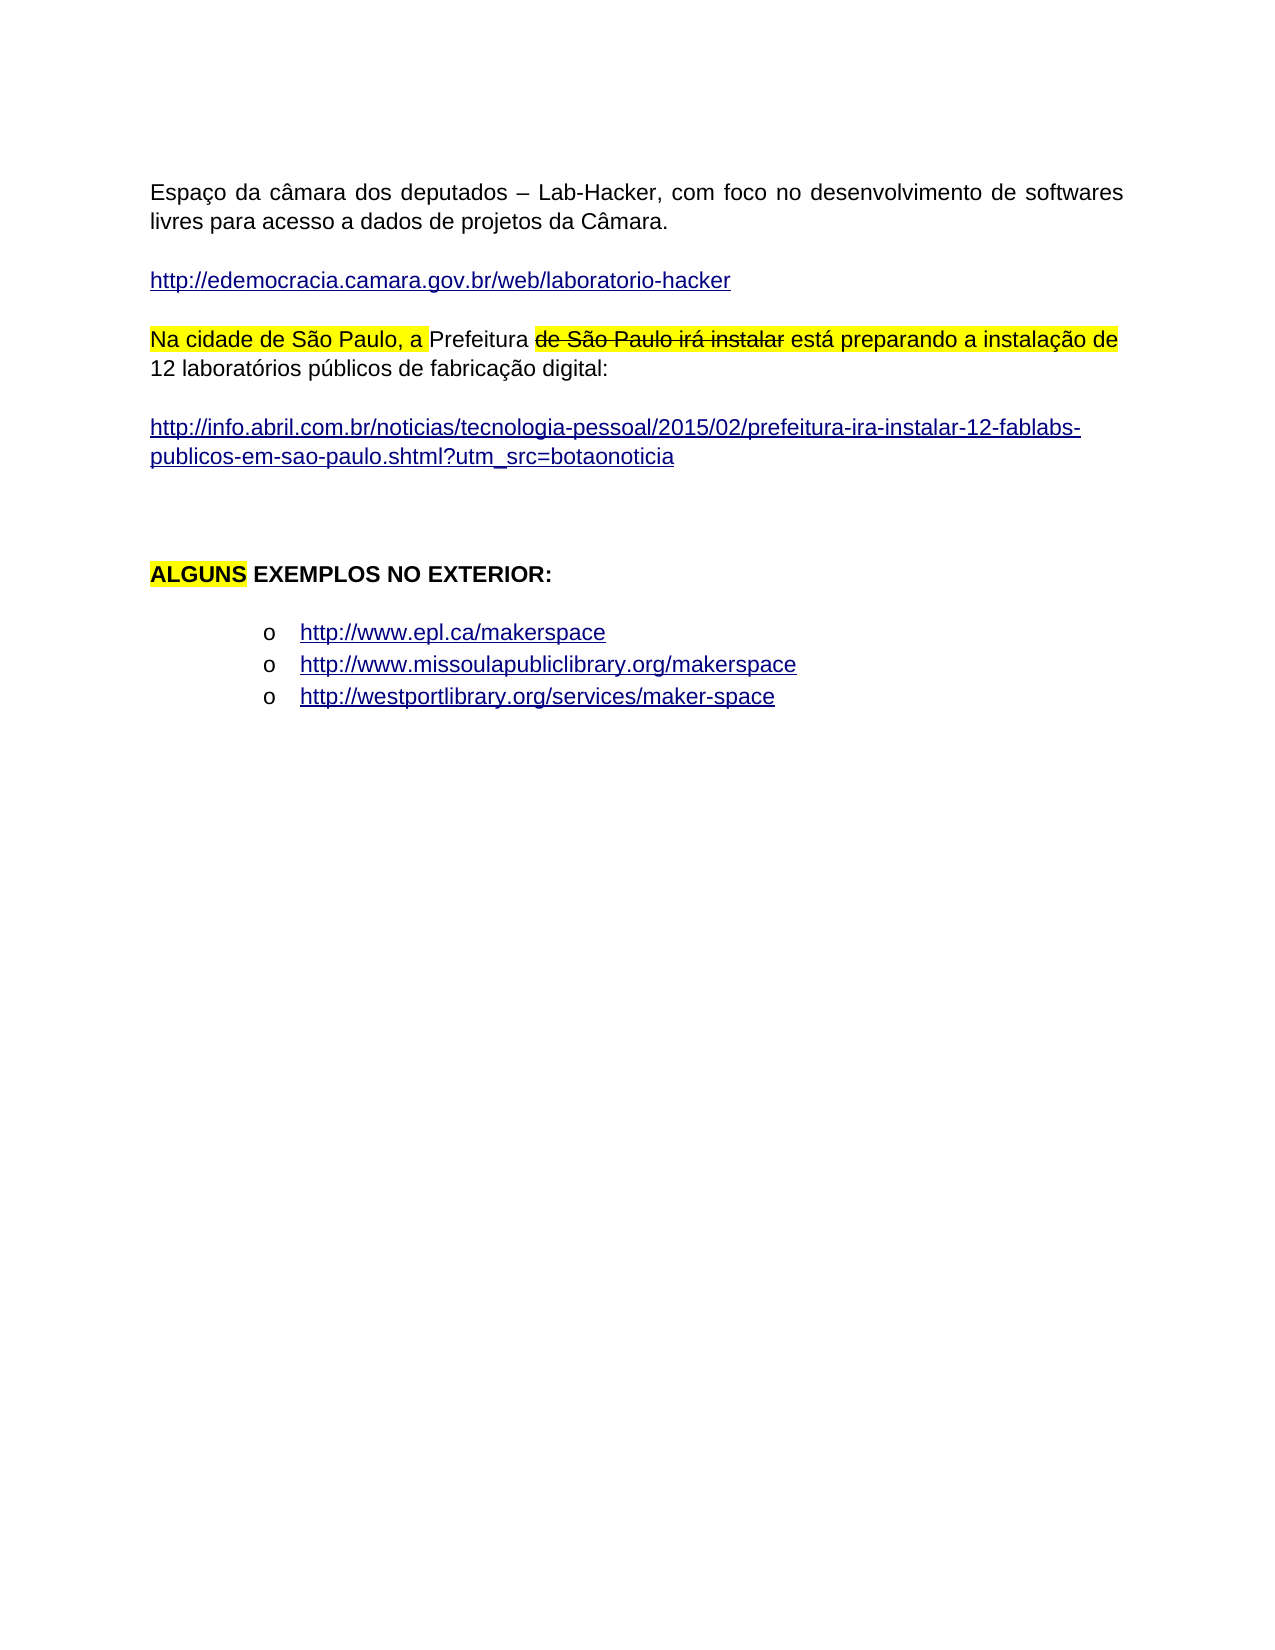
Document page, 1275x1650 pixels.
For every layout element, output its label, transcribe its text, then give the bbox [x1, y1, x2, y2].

list http://westportlibrary.org/services/maker-space [262, 683, 1125, 711]
text http://edemocracia.camara.gov.br/web/laboratorio-hacker [150, 267, 1125, 293]
text Na cidade de São Paulo, a Prefeitura de São Paulo irá instalar está preparando a instalação de 12 laboratórios públicos de fabricação digital: [150, 326, 1125, 381]
text http://info.abril.com.br/noticias/tecnologia-pessoal/2015/02/prefeitura-ira-instalar-12-fablabs-publicos-em-sao-paulo.shtml?utm_src=botaonoticia [150, 414, 1125, 469]
text Espaço da câmara dos deputados – Lab-Hacker, com foco no desenvolvimento de softwares livres para acesso a dados de projetos da Câmara. [150, 179, 1125, 234]
text ALGUNS Exemplos no exterior: [150, 561, 1125, 587]
list http://www.epl.ca/makerspace [262, 620, 1125, 648]
list http://www.missoulapubliclibrary.org/makerspace [262, 652, 1125, 679]
